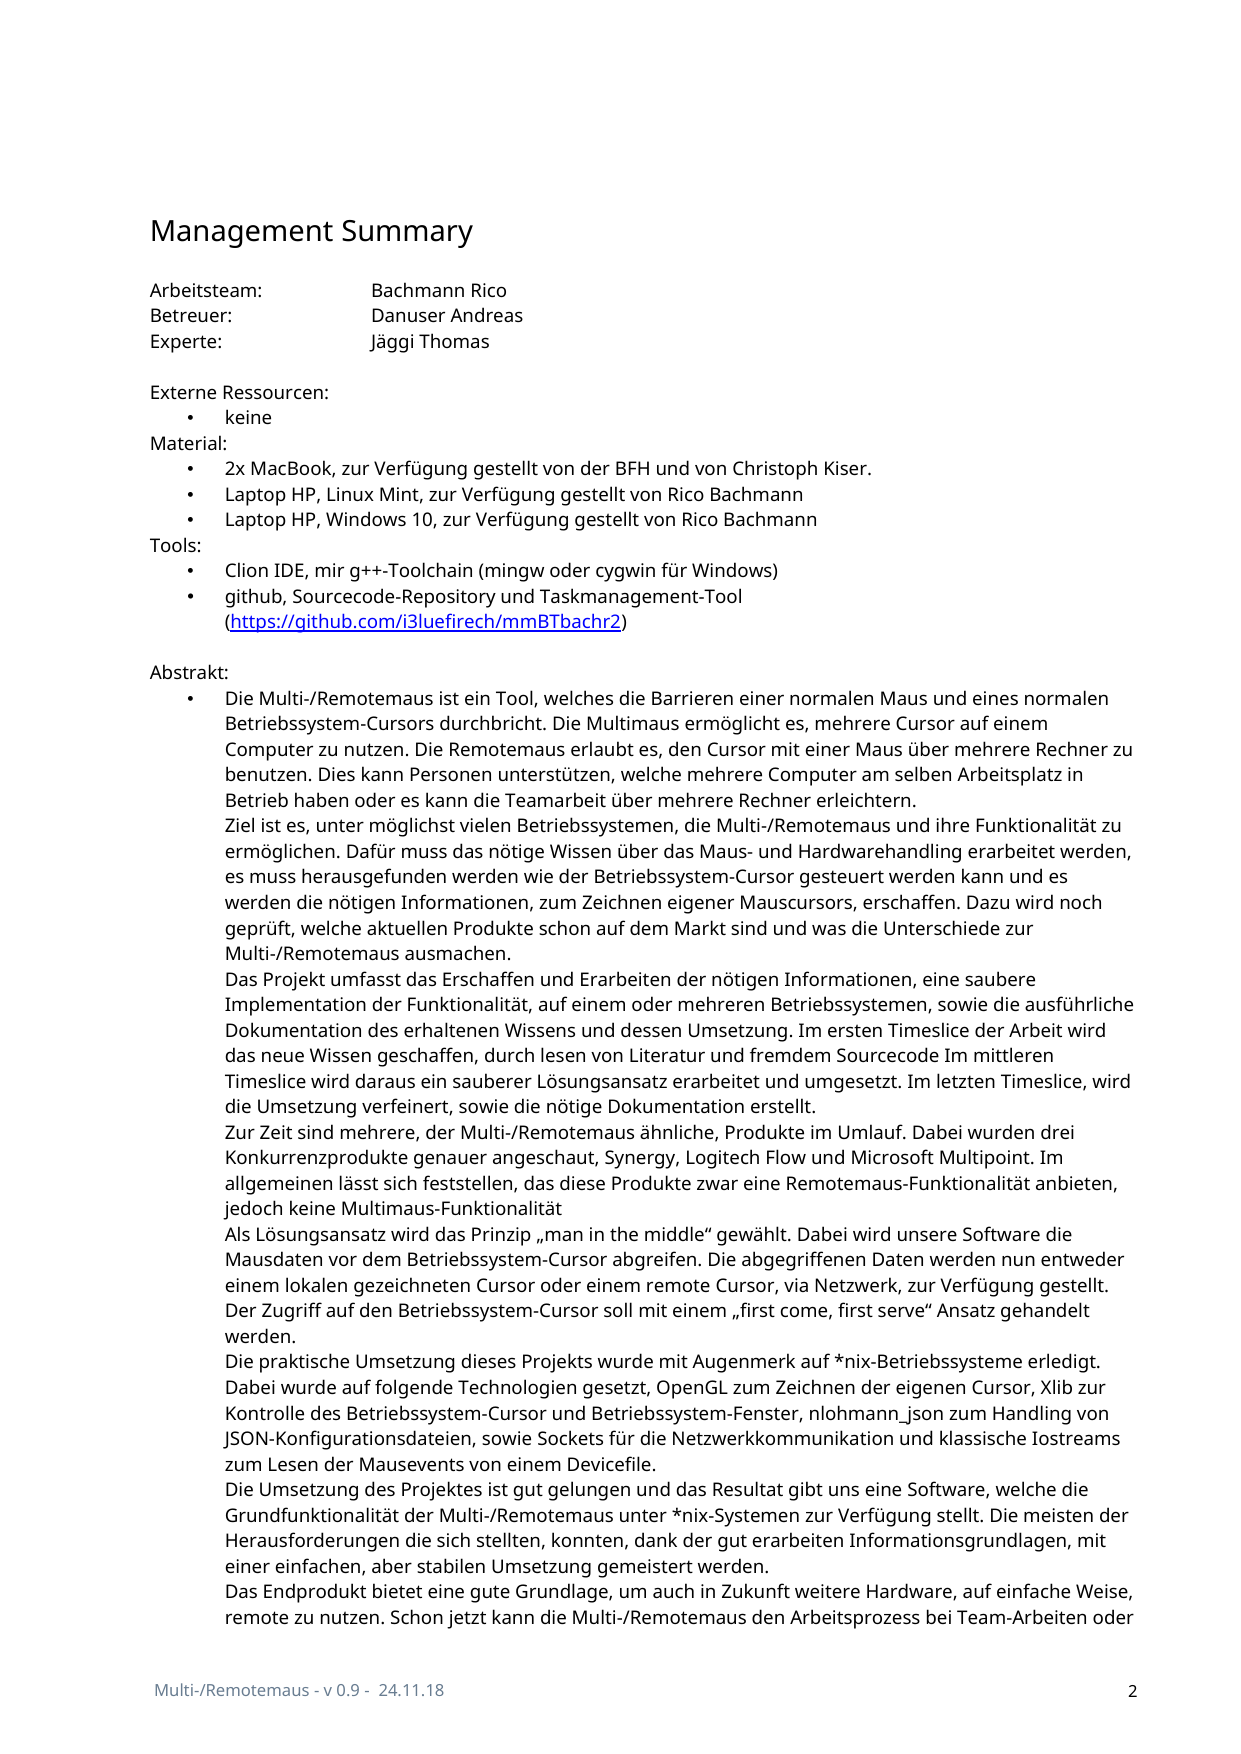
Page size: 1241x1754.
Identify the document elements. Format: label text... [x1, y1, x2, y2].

text Material: [149, 430, 1136, 456]
text Arbeitsteam: Bachmann Rico [149, 277, 1136, 302]
list Die Multi-/Remotemaus ist ein Tool, welches die Barrieren einer normalen Maus und eines normalen Betriebssystem-Cursors durchbricht. Die Multimaus ermöglicht es, mehrere Cursor auf einem Computer zu nutzen. Die Remotemaus erlaubt es, den Cursor mit einer Maus über mehrere Rechner zu benutzen. Dies kann Personen unterstützen, welche mehrere Computer am selben Arbeitsplatz in Betrieb haben oder es kann die Teamarbeit über mehrere Rechner erleichtern. Ziel ist es, unter möglichst vielen Betriebssystemen, die Multi-/Remotemaus und ihre Funktionalität zu ermöglichen. Dafür muss das nötige Wissen über das Maus- und Hardwarehandling erarbeitet werden, es muss herausgefunden werden wie der Betriebssystem-Cursor gesteuert werden kann und es werden die nötigen Informationen, zum Zeichnen eigener Mauscursors, erschaffen. Dazu wird noch geprüft, welche aktuellen Produkte schon auf dem Markt sind und was die Unterschiede zur Multi-/Remotemaus ausmachen. Das Projekt umfasst das Erschaffen und Erarbeiten der nötigen Informationen, eine saubere Implementation der Funktionalität, auf einem oder mehreren Betriebssystemen, sowie die ausführliche Dokumentation des erhaltenen Wissens und dessen Umsetzung. Im ersten Timeslice der Arbeit wird das neue Wissen geschaffen, durch lesen von Literatur und fremdem Sourcecode Im mittleren Timeslice wird daraus ein sauberer Lösungsansatz erarbeitet und umgesetzt. Im letzten Timeslice, wird die Umsetzung verfeinert, sowie die nötige Dokumentation erstellt. Zur Zeit sind mehrere, der Multi-/Remotemaus ähnliche, Produkte im Umlauf. Dabei wurden drei Konkurrenzprodukte genauer angeschaut, Synergy, Logitech Flow und Microsoft Multipoint. Im allgemeinen lässt sich feststellen, das diese Produkte zwar eine Remotemaus-Funktionalität anbieten, jedoch keine Multimaus-Funktionalität Als Lösungsansatz wird das Prinzip „man in the middle“ gewählt. Dabei wird unsere Software die Mausdaten vor dem Betriebssystem-Cursor abgreifen. Die abgegriffenen Daten werden nun entweder einem lokalen gezeichneten Cursor oder einem remote Cursor, via Netzwerk, zur Verfügung gestellt. Der Zugriff auf den Betriebssystem-Cursor soll mit einem „first come, first serve“ Ansatz gehandelt werden. Die praktische Umsetzung dieses Projekts wurde mit Augenmerk auf *nix-Betriebssysteme erledigt. Dabei wurde auf folgende Technologien gesetzt, OpenGL zum Zeichnen der eigenen Cursor, Xlib zur Kontrolle des Betriebssystem-Cursor und Betriebssystem-Fenster, nlohmann_json zum Handling von JSON-Konfigurationsdateien, sowie Sockets für die Netzwerkkommunikation und klassische Iostreams zum Lesen der Mausevents von einem Devicefile. Die Umsetzung des Projektes ist gut gelungen und das Resultat gibt uns eine Software, welche die Grundfunktionalität der Multi-/Remotemaus unter *nix-Systemen zur Verfügung stellt. Die meisten der Herausforderungen die sich stellten, konnten, dank der gut erarbeiten Informationsgrundlagen, mit einer einfachen, aber stabilen Umsetzung gemeistert werden. Das Endprodukt bietet eine gute Grundlage, um auch in Zukunft weitere Hardware, auf einfache Weise, remote zu nutzen. Schon jetzt kann die Multi-/Remotemaus den Arbeitsprozess bei Team-Arbeiten oder [187, 685, 1136, 1629]
list 2x MacBook, zur Verfügung gestellt von der BFH und von Christoph Kiser. [187, 456, 1136, 481]
list Clion IDE, mir g++-Toolchain (mingw oder cygwin für Windows) [187, 558, 1136, 583]
text Betreuer: Danuser Andreas [149, 302, 1136, 328]
text Tools: [149, 532, 1136, 558]
text Experte: Jäggi Thomas [149, 328, 1136, 379]
text Abstrakt: [149, 660, 1136, 685]
list keine [187, 404, 1136, 430]
list Laptop HP, Linux Mint, zur Verfügung gestellt von Rico Bachmann [187, 481, 1136, 507]
list Laptop HP, Windows 10, zur Verfügung gestellt von Rico Bachmann [187, 507, 1136, 532]
list github, Sourcecode-Repository und Taskmanagement-Tool (https://github.com/i3luefirech/mmBTbachr2) [187, 583, 1136, 634]
text Management Summary [149, 210, 1136, 250]
text Externe Ressourcen: [149, 379, 1136, 404]
